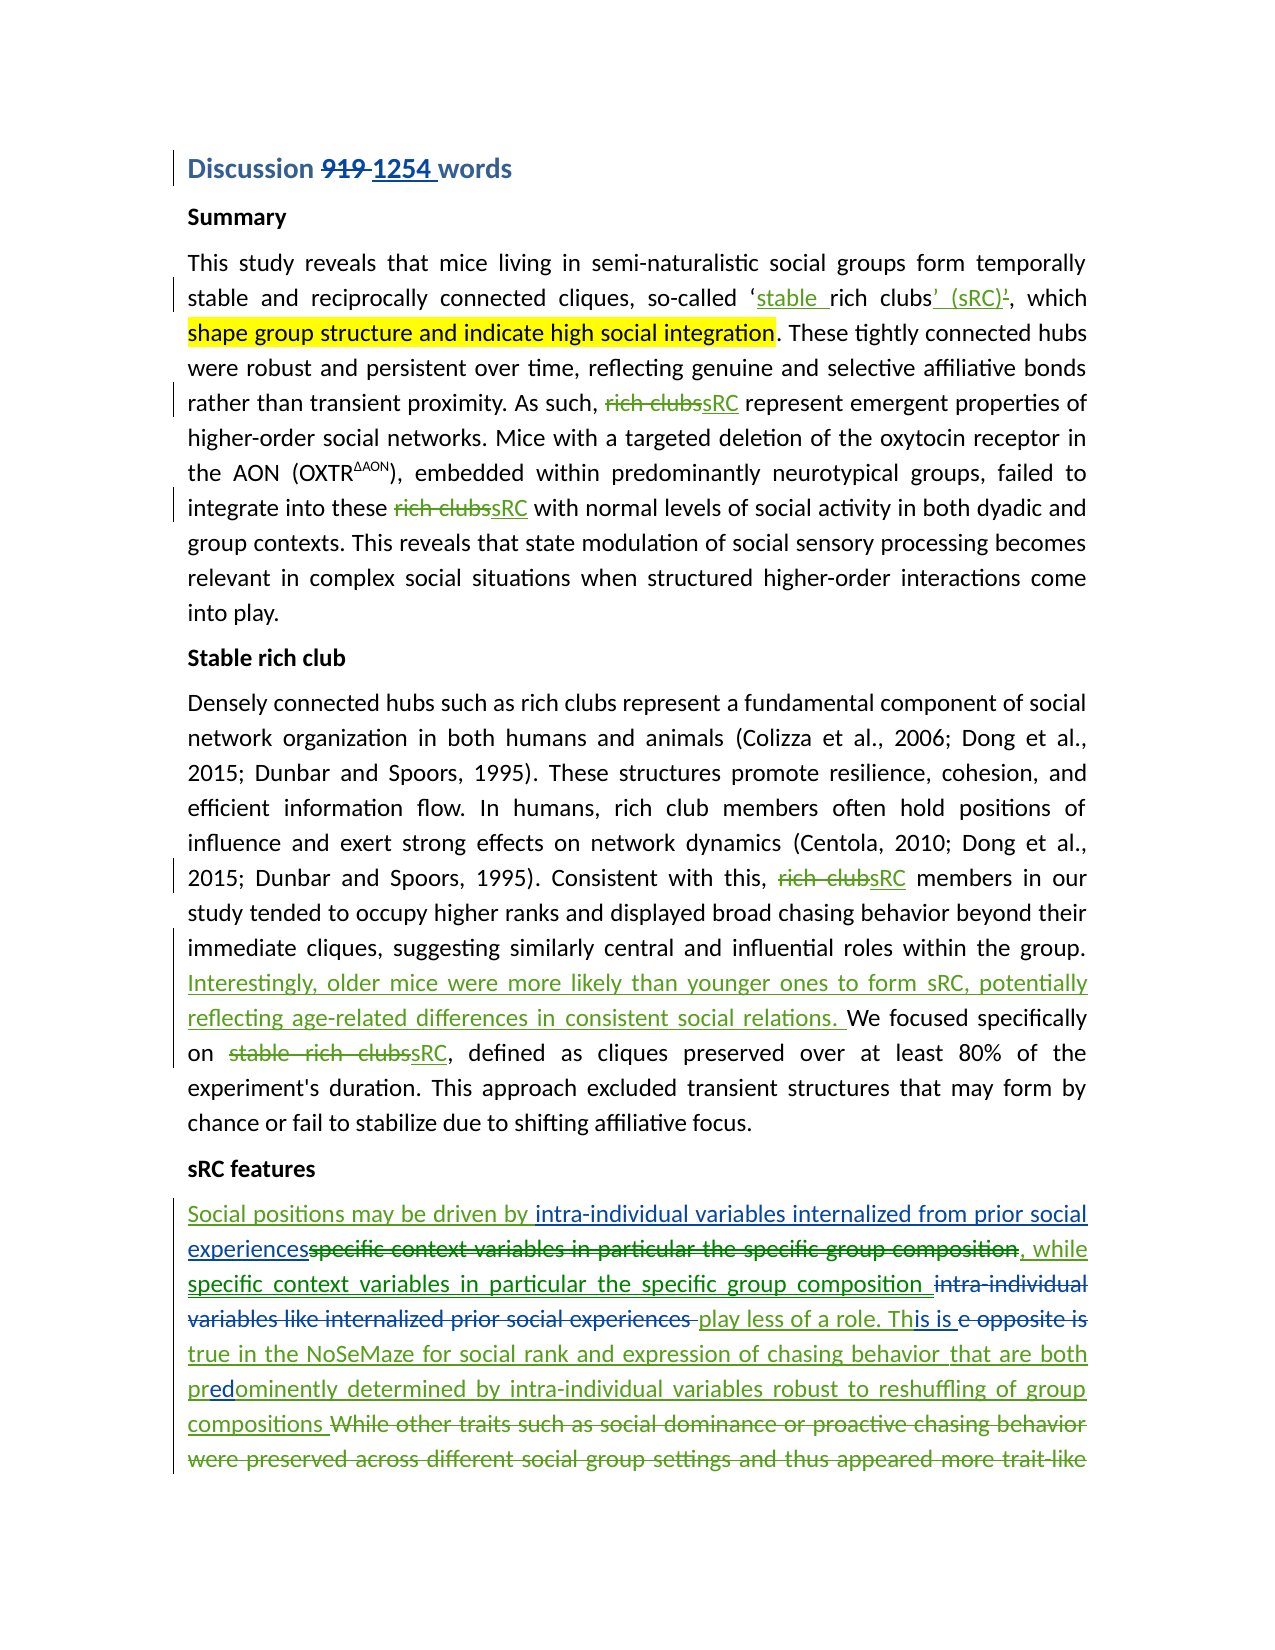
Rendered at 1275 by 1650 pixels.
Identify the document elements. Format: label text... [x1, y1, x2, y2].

text Stable rich club [187, 642, 1087, 673]
text This study reveals that mice living in semi-naturalistic social groups form temporally stable and reciprocally connected cliques, so-called ‘stable rich clubs’ (sRC), which shape group structure and indicate high social integration. These tightly connected hubs were robust and persistent over time, reflecting genuine and selective affiliative bonds rather than transient proximity. As such, sRC represent emergent properties of higher-order social networks. Mice with a targeted deletion of the oxytocin receptor in the AON (OXTRΔAON), embedded within predominantly neurotypical groups, failed to integrate into these sRC with normal levels of social activity in both dyadic and group contexts. This reveals that state modulation of social sensory processing becomes relevant in complex social situations when structured higher-order interactions come into play. [187, 247, 1087, 627]
text Social positions may be driven by intra-individual variables internalized from prior social experiences, while specific context variables in particular the specific group composition play less of a role. This is true in the NoSeMaze for social rank and expression of chasing behavior that are both predominently determined by intra-individual variables robust to reshuffling of group compositions (Reinwald et al., 2025). In contrast, sRC membership in one round did not significantly increase the chance to be in a sRC upon reshuffling of groups. Thus, sRC form de novo, suggesting dynamic learning in each group. Consistently, also kinship did not increase the likelihood of being in a clique together. This suggests that clique formation is not driven by fixed individual characteristic traits, but emerges anew from the specific interactions and configurations within each group. The difference between internalized social status and the ability to build novel social relationships also parallels human behavior (Borondo et al., 2015; Centola, 2010; Colizza et al., 2006; Dunbar and Spoors, 1995), where status may facilitate but does not guarantee the ability to form stable contacts. [187, 1225, 1087, 1364]
text Densely connected hubs such as rich clubs represent a fundamental component of social network organization in both humans and animals (Colizza et al., 2006; Dong et al., 2015; Dunbar and Spoors, 1995). These structures promote resilience, cohesion, and efficient information flow. In humans, rich club members often hold positions of influence and exert strong effects on network dynamics (Centola, 2010; Dong et al., 2015; Dunbar and Spoors, 1995). Consistent with this, sRC members in our study tended to occupy higher ranks and displayed broad chasing behavior beyond their immediate cliques, suggesting similarly central and influential roles within the group. Interestingly, older mice were more likely than younger ones to form sRC, potentially reflecting age-related differences in consistent social relations. We focused specifically on sRC, defined as cliques preserved over at least 80% of the experiment's duration. This approach excluded transient structures that may form by chance or fail to stabilize due to shifting affiliative focus. [187, 995, 1087, 1138]
subtitle Discussion 1254 words [187, 150, 1087, 186]
text Summary [187, 201, 1087, 232]
text Densely connected hubs such as rich clubs represent a fundamental component of social network organization in both humans and animals (Colizza et al., 2006; Dong et al., 2015; Dunbar and Spoors, 1995). These structures promote resilience, cohesion, and efficient information flow. In humans, rich club members often hold positions of influence and exert strong effects on network dynamics (Centola, 2010; Dong et al., 2015; Dunbar and Spoors, 1995). Consistent with this, sRC members in our study tended to occupy higher ranks and displayed broad chasing behavior beyond their immediate cliques, suggesting similarly central and influential roles within the group. Interestingly, older mice were more likely than younger ones to form sRC, potentially reflecting age-related differences in consistent social relations. We focused specifically on sRC, defined as cliques preserved over at least 80% of the experiment's duration. This approach excluded transient structures that may form by chance or fail to stabilize due to shifting affiliative focus. [187, 688, 1087, 994]
text Social positions may be driven by intra-individual variables internalized from prior social experiences, while specific context variables in particular the specific group composition play less of a role. This is true in the NoSeMaze for social rank and expression of chasing behavior that are both predominently determined by intra-individual variables robust to reshuffling of group compositions (Reinwald et al., 2025). In contrast, sRC membership in one round did not significantly increase the chance to be in a sRC upon reshuffling of groups. Thus, sRC form de novo, suggesting dynamic learning in each group. Consistently, also kinship did not increase the likelihood of being in a clique together. This suggests that clique formation is not driven by fixed individual characteristic traits, but emerges anew from the specific interactions and configurations within each group. The difference between internalized social status and the ability to build novel social relationships also parallels human behavior (Borondo et al., 2015; Centola, 2010; Colizza et al., 2006; Dunbar and Spoors, 1995), where status may facilitate but does not guarantee the ability to form stable contacts. [187, 1365, 1087, 1399]
text Social positions may be driven by intra-individual variables internalized from prior social experiences, while specific context variables in particular the specific group composition play less of a role. This is true in the NoSeMaze for social rank and expression of chasing behavior that are both predominently determined by intra-individual variables robust to reshuffling of group compositions (Reinwald et al., 2025). In contrast, sRC membership in one round did not significantly increase the chance to be in a sRC upon reshuffling of groups. Thus, sRC form de novo, suggesting dynamic learning in each group. Consistently, also kinship did not increase the likelihood of being in a clique together. This suggests that clique formation is not driven by fixed individual characteristic traits, but emerges anew from the specific interactions and configurations within each group. The difference between internalized social status and the ability to build novel social relationships also parallels human behavior (Borondo et al., 2015; Centola, 2010; Colizza et al., 2006; Dunbar and Spoors, 1995), where status may facilitate but does not guarantee the ability to form stable contacts. [187, 1400, 1087, 1460]
text sRC features [187, 1153, 1087, 1183]
